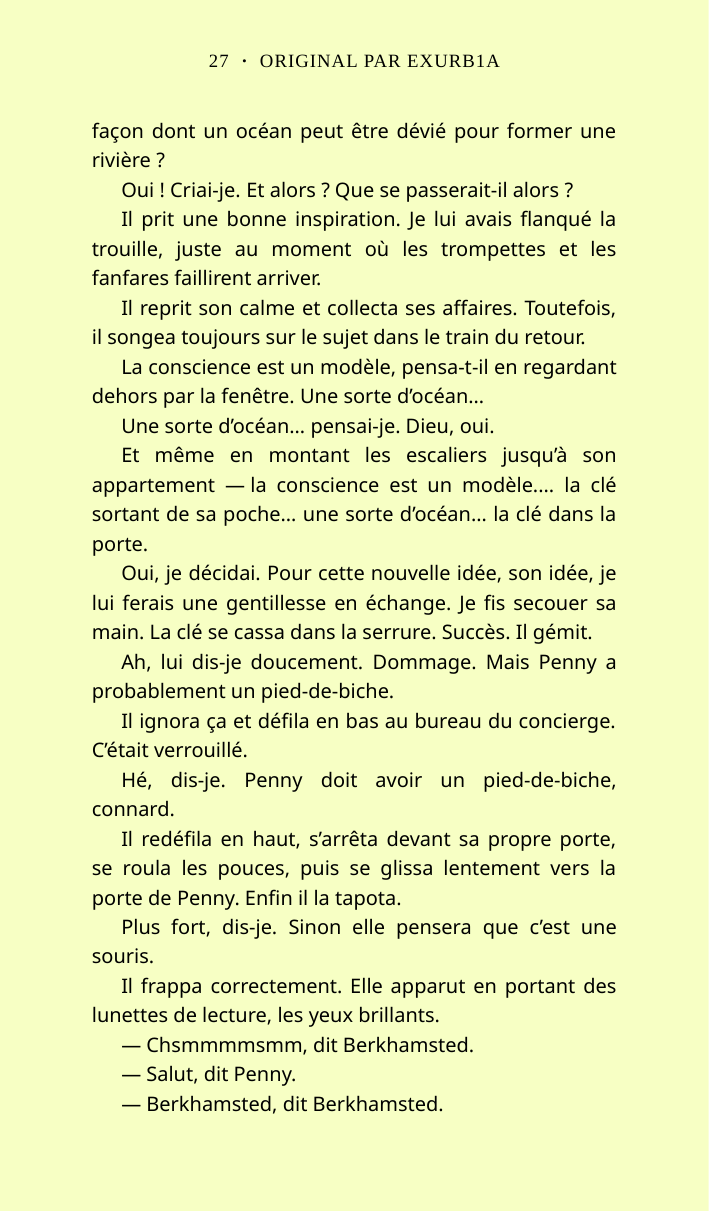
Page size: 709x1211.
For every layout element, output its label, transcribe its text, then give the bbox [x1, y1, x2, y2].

text Plus fort, dis-je. Sinon elle pensera que c’est une souris. [92, 911, 617, 970]
text façon dont un océan peut être dévié pour former une rivière ? [92, 115, 617, 174]
text Oui, je décidai. Pour cette nouvelle idée, son idée, je lui ferais une gentillesse en échange. Je fis secouer sa main. La clé se cassa dans la serrure. Succès. Il gémit. [92, 557, 617, 646]
text Il redéfila en haut, s’arrêta devant sa propre porte, se roula les pouces, puis se glissa lentement vers la porte de Penny. Enfin il la tapota. [92, 822, 617, 911]
text Oui ! Criai-je. Et alors ? Que se passerait-il alors ? [92, 174, 617, 203]
text Il reprit son calme et collecta ses affaires. Toutefois, il songea toujours sur le sujet dans le train du retour. [92, 292, 617, 351]
text Il ignora ça et défila en bas au bureau du concierge. C’était verrouillé. [92, 704, 617, 763]
text Et même en montant les escaliers jusqu’à son appartement — la conscience est un modèle.... la clé sortant de sa poche… une sorte d’océan… la clé dans la porte. [92, 439, 617, 557]
text Il prit une bonne inspiration. Je lui avais flanqué la trouille, juste au moment où les trompettes et les fanfares faillirent arriver. [92, 203, 617, 292]
text — Salut, dit Penny. [92, 1058, 617, 1088]
text — Chsmmmmsmm, dit Berkhamsted. [92, 1029, 617, 1058]
text Hé, dis-je. Penny doit avoir un pied-de-biche, connard. [92, 763, 617, 822]
text Une sorte d’océan… pensai-je. Dieu, oui. [92, 410, 617, 439]
text Ah, lui dis-je doucement. Dommage. Mais Penny a probablement un pied-de-biche. [92, 646, 617, 704]
text — Berkhamsted, dit Berkhamsted. [92, 1088, 617, 1117]
text Il frappa correctement. Elle apparut en portant des lunettes de lecture, les yeux brillants. [92, 970, 617, 1029]
text La conscience est un modèle, pensa-t-il en regardant dehors par la fenêtre. Une sorte d’océan… [92, 351, 617, 410]
